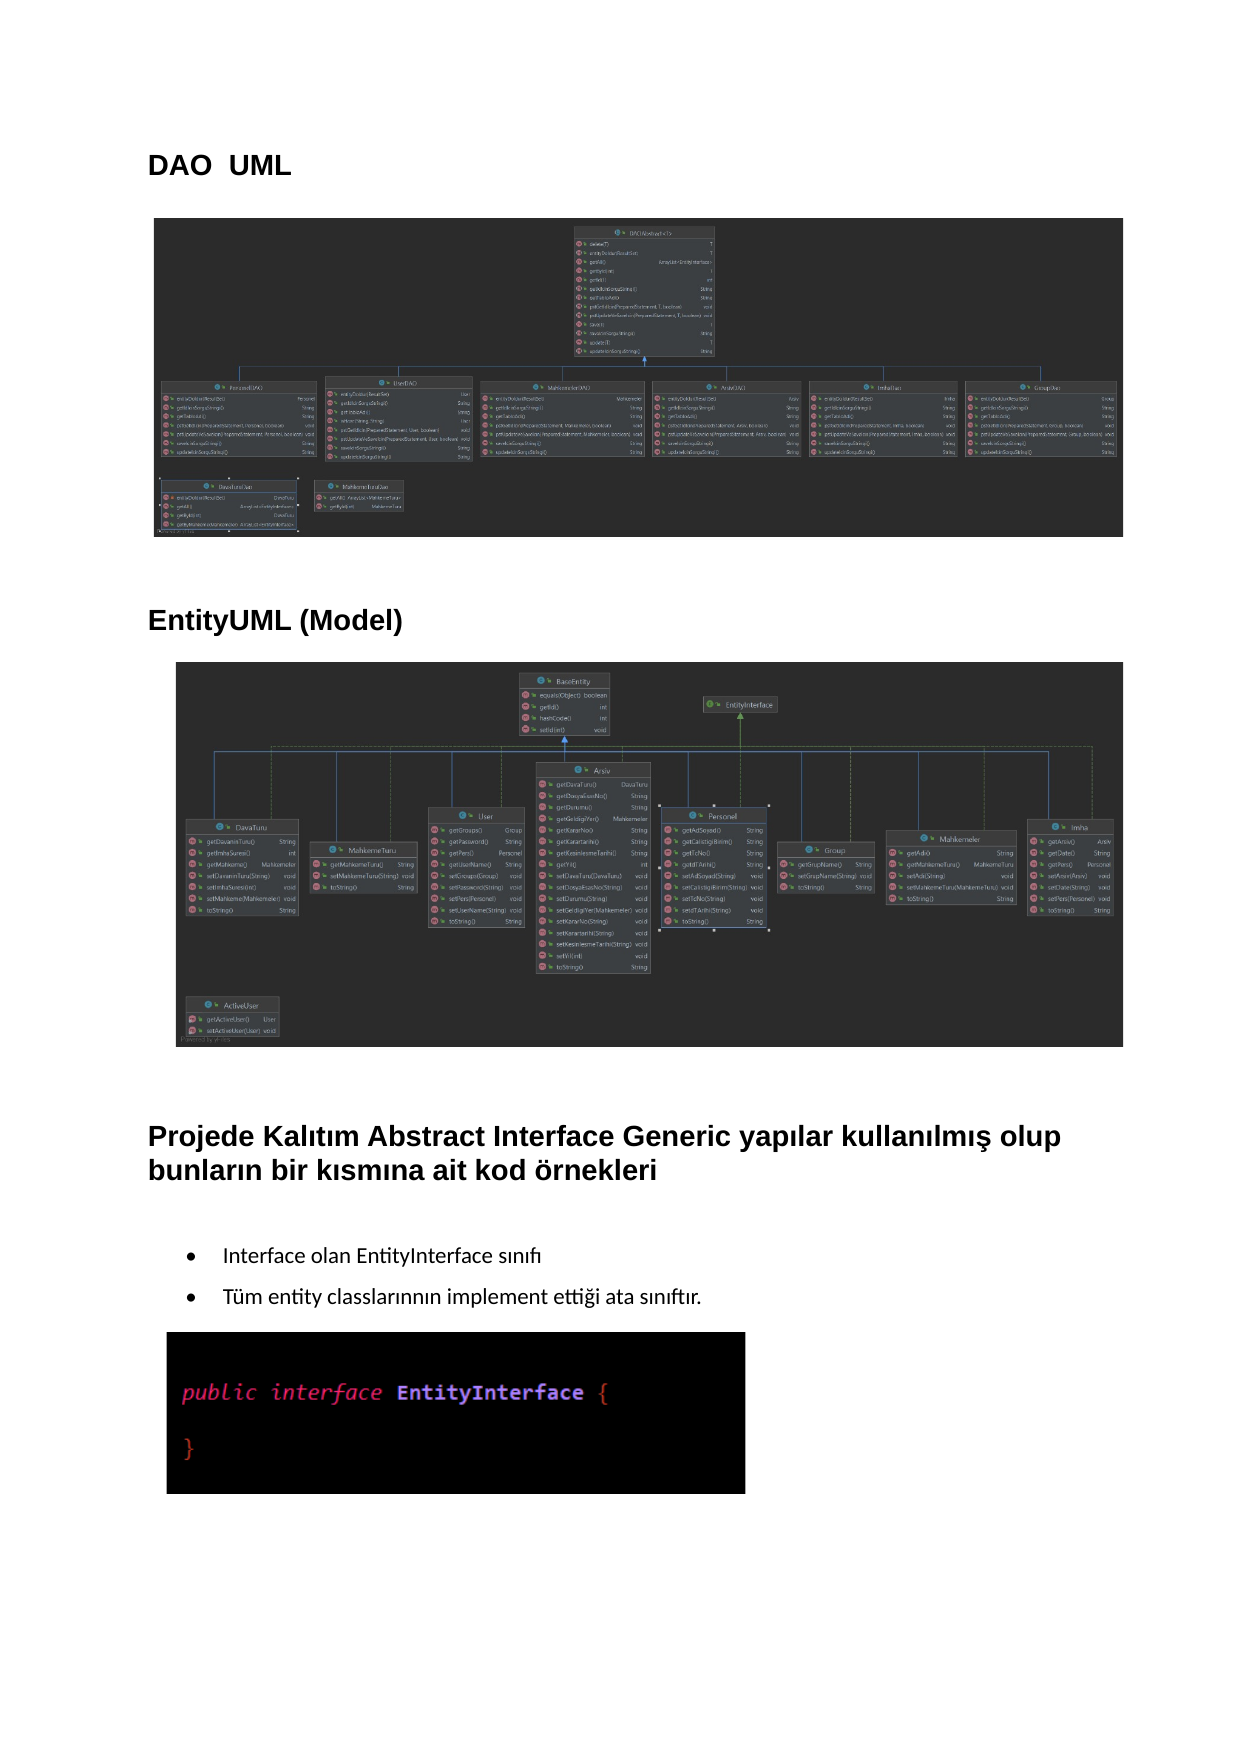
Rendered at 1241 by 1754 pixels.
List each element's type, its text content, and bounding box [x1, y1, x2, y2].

subtitle EntityUML (Model) [148, 603, 1093, 636]
subtitle Projede Kalıtım Abstract Interface Generic yapılar kullanılmış olup bunların bir kısmına ait kod örnekleri [148, 1119, 1093, 1187]
subtitle DAO UML [148, 148, 1093, 181]
list Interface olan EntityInterface sınıfı [185, 1241, 1093, 1269]
list Tüm entity classlarınnın implement ettiği ata sınıftır. [185, 1282, 1093, 1310]
